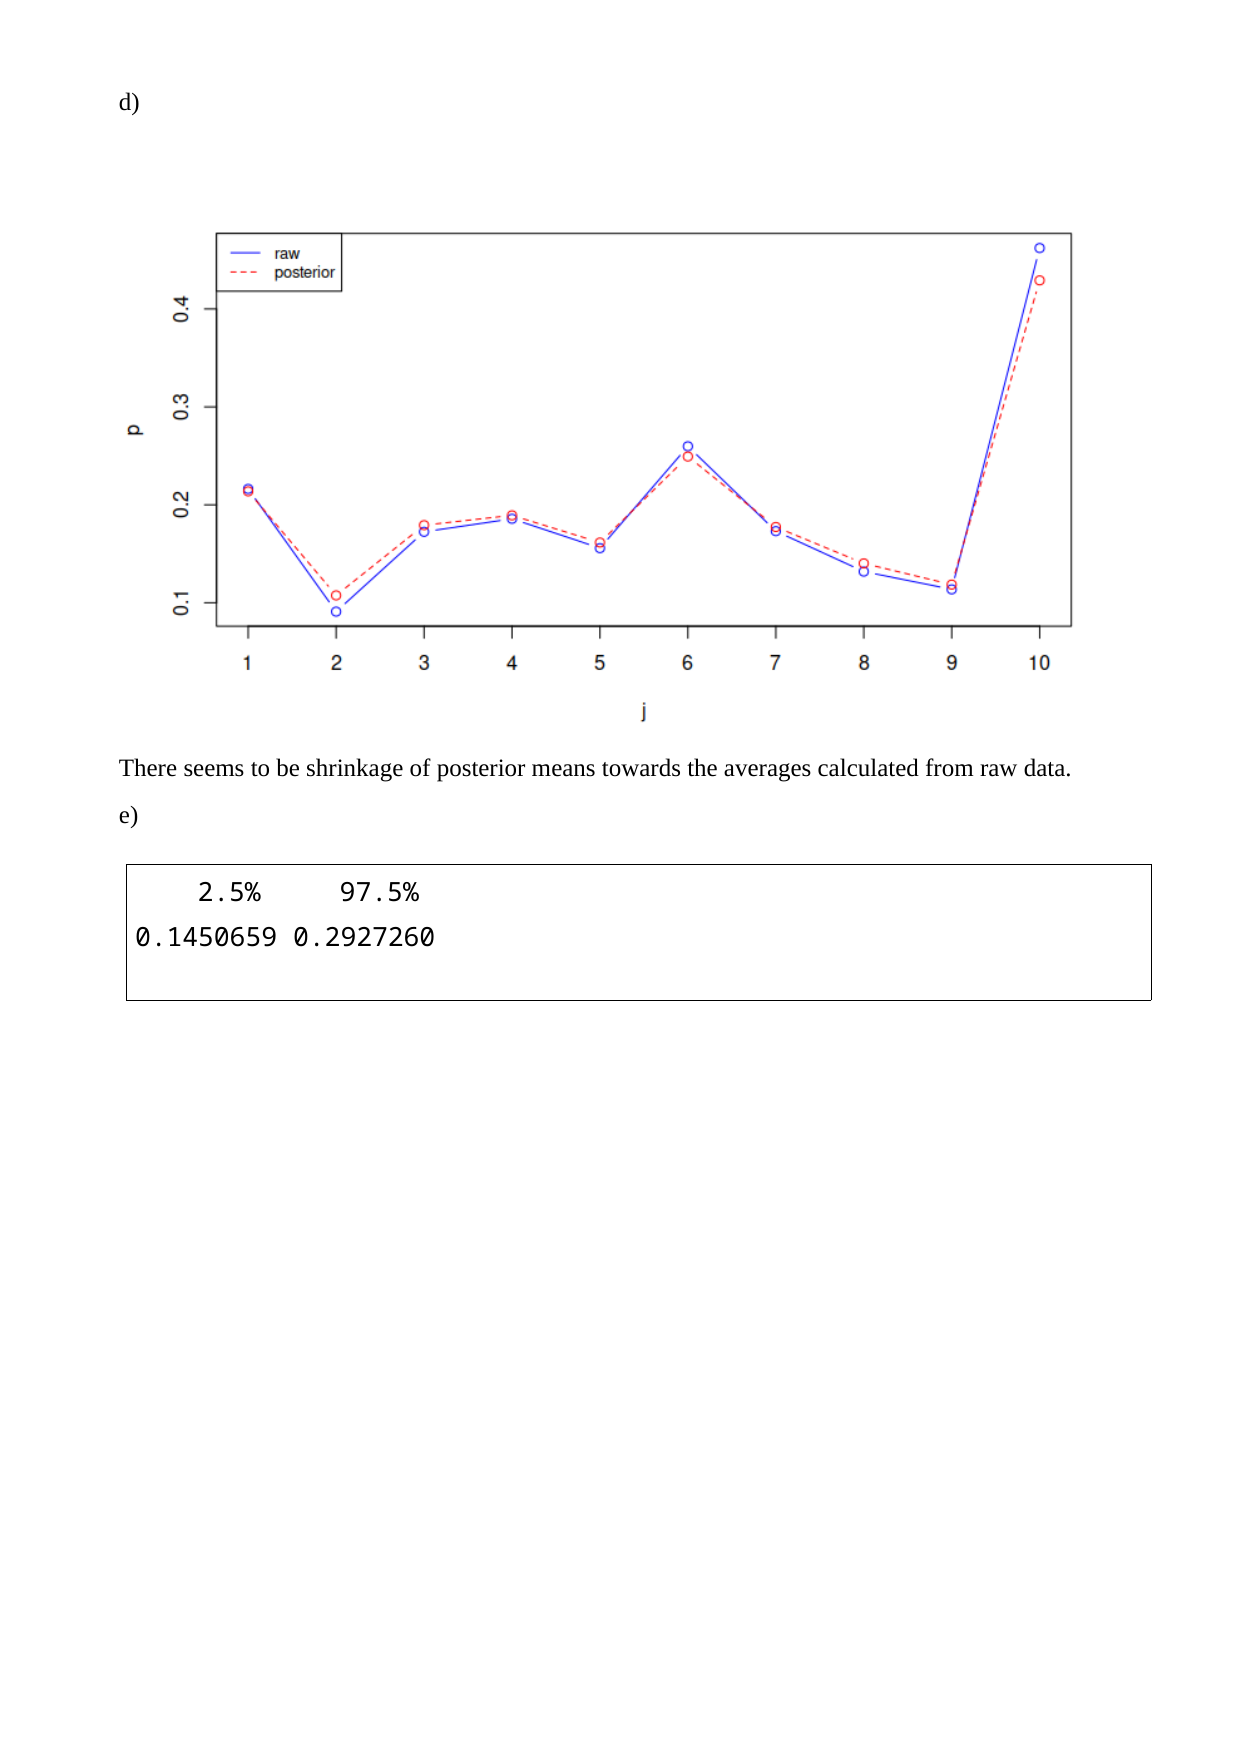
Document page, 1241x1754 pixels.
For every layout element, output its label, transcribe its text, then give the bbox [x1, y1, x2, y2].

text There seems to be shrinkage of posterior means towards the averages calculated from raw data. [119, 749, 1121, 781]
text 2.5% 97.5% [135, 873, 1142, 909]
picture [118, 135, 1122, 749]
text e) [119, 800, 1121, 829]
text 0.1450659 0.2927260 [135, 918, 1142, 954]
text d) [119, 87, 1121, 116]
